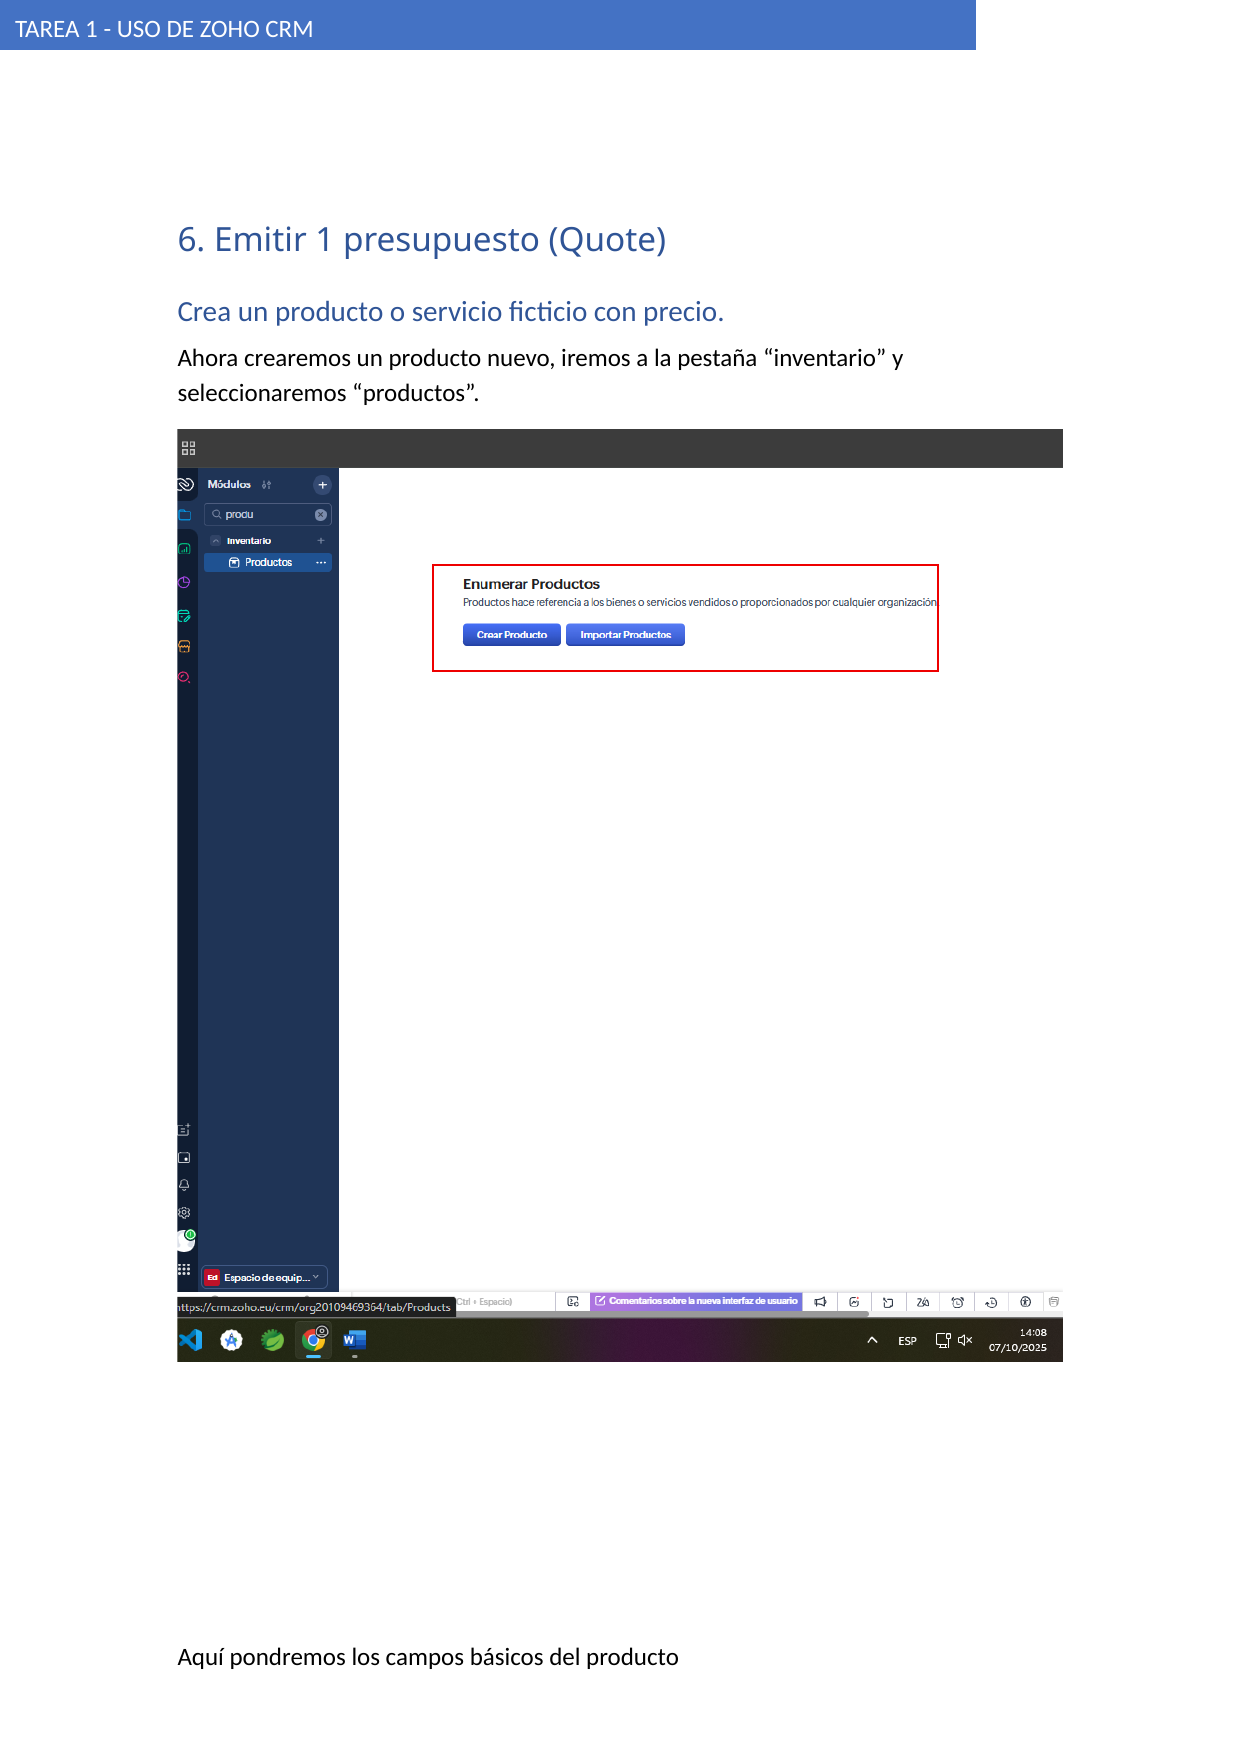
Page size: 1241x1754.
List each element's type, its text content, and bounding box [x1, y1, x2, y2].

subtitle Crea un producto o servicio ficticio con precio. [177, 293, 1063, 329]
subtitle 6. Emitir 1 presupuesto (Quote) [177, 216, 1063, 261]
text Aquí pondremos los campos básicos del producto [177, 1641, 1063, 1672]
text Ahora crearemos un producto nuevo, iremos a la pestaña “inventario” y seleccionaremos “productos”. [177, 342, 1063, 408]
